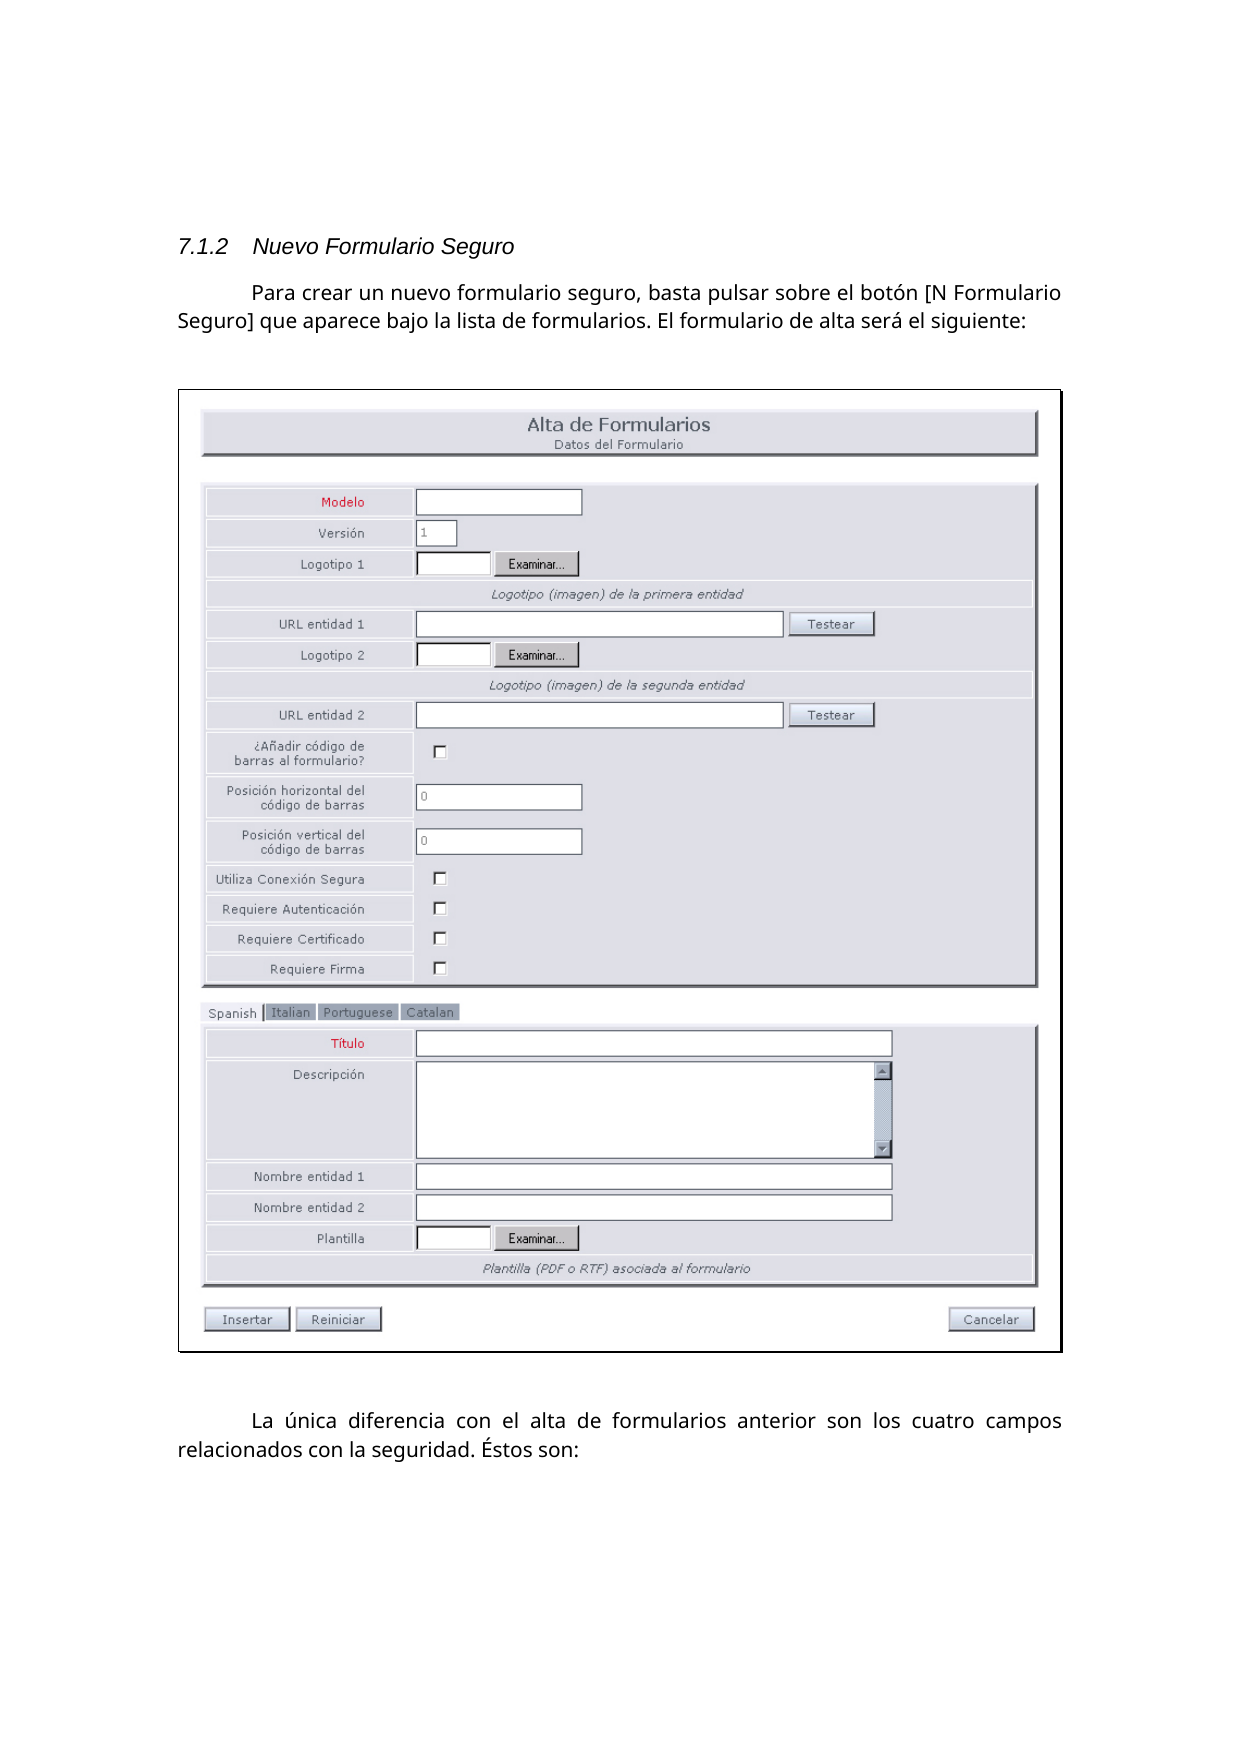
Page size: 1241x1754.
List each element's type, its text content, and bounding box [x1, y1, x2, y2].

text La única diferencia con el alta de formularios anterior son los cuatro campos relacionados con la seguridad. Éstos son: [177, 1407, 1063, 1463]
picture [194, 398, 1045, 1343]
subtitle Nuevo Formulario Seguro [177, 234, 1063, 259]
text Para crear un nuevo formulario seguro, basta pulsar sobre el botón [N Formulario Seguro] que aparece bajo la lista de formularios. El formulario de alta será el siguiente: [177, 278, 1063, 335]
